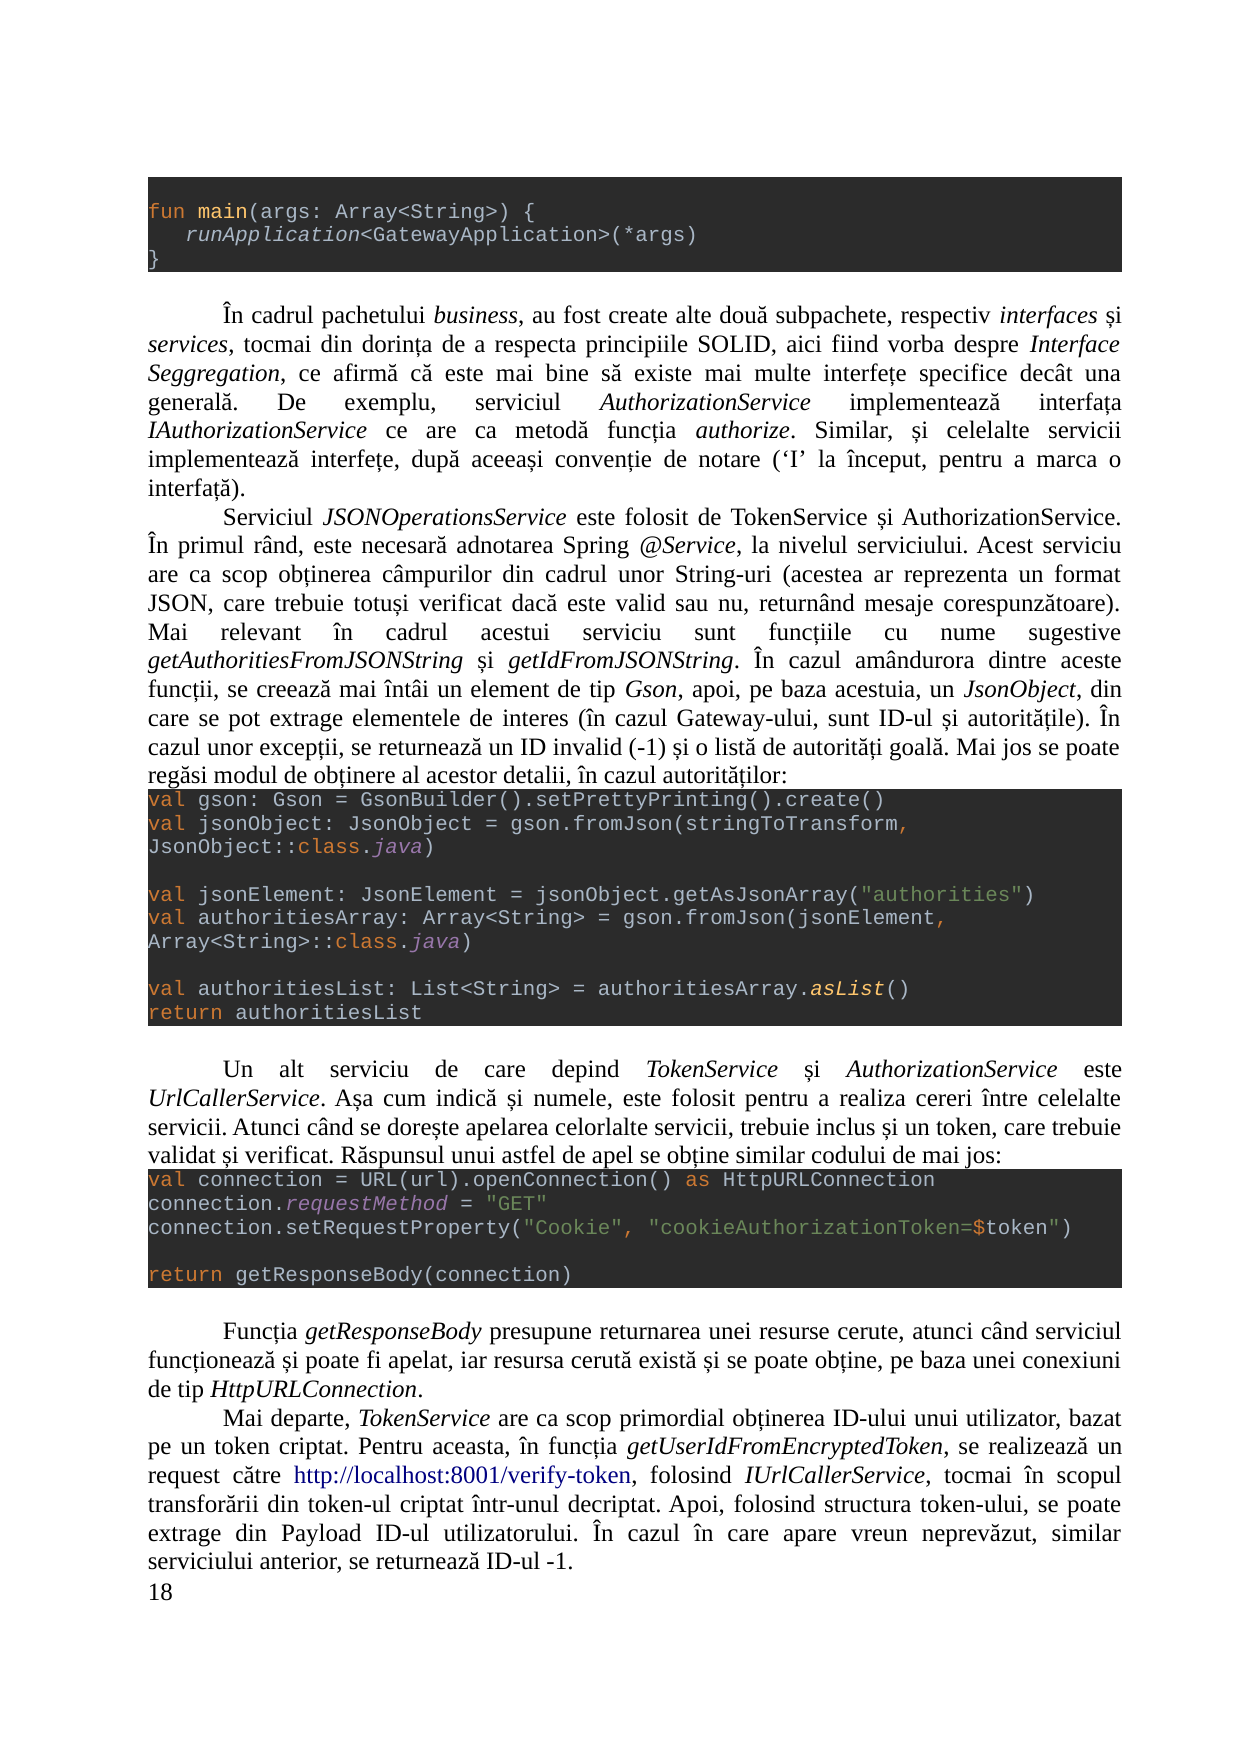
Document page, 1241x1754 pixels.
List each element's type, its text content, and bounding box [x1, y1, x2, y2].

text Serviciul JSONOperationsService este folosit de TokenService și AuthorizationService. În primul rând, este necesară adnotarea Spring @Service, la nivelul serviciului. Acest serviciu are ca scop obținerea câmpurilor din cadrul unor String-uri (acestea ar reprezenta un format JSON, care trebuie totuși verificat dacă este valid sau nu, returnând mesaje corespunzătoare). Mai relevant în cadrul acestui serviciu sunt funcțiile cu nume sugestive getAuthoritiesFromJSONString și getIdFromJSONString. În cazul amândurora dintre aceste funcții, se creează mai întâi un element de tip Gson, apoi, pe baza acestuia, un JsonObject, din care se pot extrage elementele de interes (în cazul Gateway-ului, sunt ID-ul și autoritățile). În cazul unor excepții, se returnează un ID invalid (-1) și o listă de autorități goală. Mai jos se poate regăsi modul de obținere al acestor detalii, în cazul autorităților: [148, 502, 1122, 789]
text Mai departe, TokenService are ca scop primordial obținerea ID-ului unui utilizator, bazat pe un token criptat. Pentru aceasta, în funcția getUserIdFromEncryptedToken, se realizează un request către http://localhost:8001/verify-token, folosind IUrlCallerService, tocmai în scopul transforării din token-ul criptat într-unul decriptat. Apoi, folosind structura token-ului, se poate extrage din Payload ID-ul utilizatorului. În cazul în care apare vreun neprevăzut, similar serviciului anterior, se returnează ID-ul -1. [148, 1403, 1122, 1575]
text val connection = URL(url).openConnection() as HttpURLConnection connection.requestMethod = "GET" connection.setRequestProperty("Cookie", "cookieAuthorizationToken=$token") return getResponseBody(connection) [148, 1169, 1122, 1288]
text În cadrul pachetului business, au fost create alte două subpachete, respectiv interfaces și services, tocmai din dorința de a respecta principiile SOLID, aici fiind vorba despre Interface Seggregation, ce afirmă că este mai bine să existe mai multe interfețe specifice decât una generală. De exemplu, serviciul AuthorizationService implementează interfața IAuthorizationService ce are ca metodă funcția authorize. Similar, și celelalte servicii implementează interfețe, după aceeași convenție de notare (‘I’ la început, pentru a marca o interfață). [148, 300, 1122, 502]
text Funcția getResponseBody presupune returnarea unei resurse cerute, atunci când serviciul funcționează și poate fi apelat, iar resursa cerută există și se poate obține, pe baza unei conexiuni de tip HttpURLConnection. [148, 1316, 1122, 1403]
text Un alt serviciu de care depind TokenService și AuthorizationService este UrlCallerService. Așa cum indică și numele, este folosit pentru a realiza cereri între celelalte servicii. Atunci când se dorește apelarea celorlalte servicii, trebuie inclus și un token, care trebuie validat și verificat. Răspunsul unui astfel de apel se obține similar codului de mai jos: [148, 1054, 1122, 1169]
text val gson: Gson = GsonBuilder().setPrettyPrinting().create() val jsonObject: JsonObject = gson.fromJson(stringToTransform, JsonObject::class.java) val jsonElement: JsonElement = jsonObject.getAsJsonArray("authorities") val authoritiesArray: Array<String> = gson.fromJson(jsonElement, Array<String>::class.java) val authoritiesList: List<String> = authoritiesArray.asList() return authoritiesList [148, 789, 1122, 1026]
text fun main(args: Array<String>) { runApplication<GatewayApplication>(*args) } [148, 177, 1122, 272]
